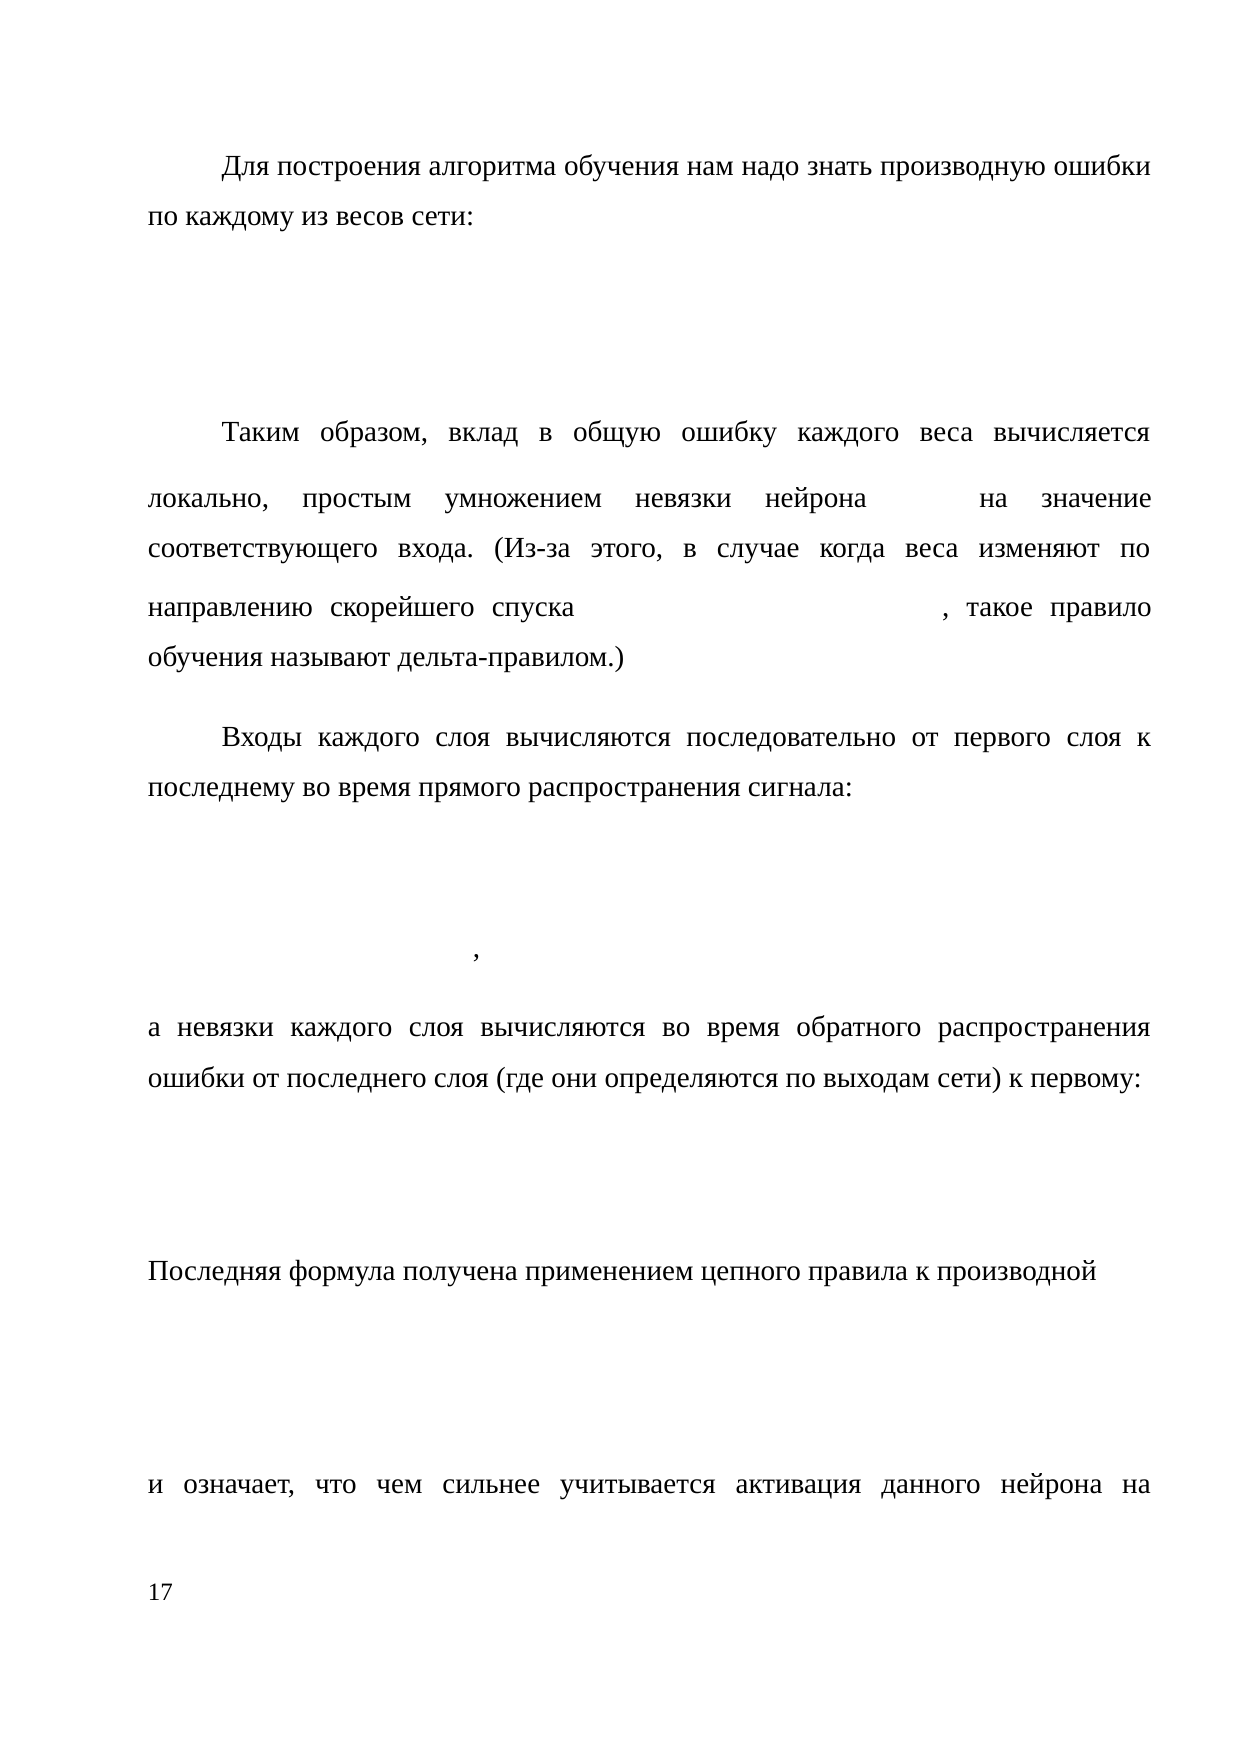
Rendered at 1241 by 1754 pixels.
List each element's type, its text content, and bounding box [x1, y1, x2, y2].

text а невязки каждого слоя вычисляются во время обратного распространения ошибки от последнего слоя (где они определяются по выходам сети) к первому: [148, 1009, 1152, 1093]
text Входы каждого слоя вычисляются последовательно от первого слоя к последнему во время прямого распространения сигнала: [148, 719, 1152, 803]
text , [148, 849, 1152, 963]
text Для построения алгоритма обучения нам надо знать производную ошибки по каждому из весов сети: [148, 148, 1152, 231]
text Таким образом, вклад в общую ошибку каждого веса вычисляется локально, простым умножением невязки нейрона на значение соответствующего входа. (Из-за этого, в случае когда веса изменяют по направлению скорейшего спуска , такое правило обучения называют дельта-правилом.) [148, 414, 1152, 673]
text и означает, что чем сильнее учитывается активация данного нейрона на [148, 1467, 1152, 1500]
text Последняя формула получена применением цепного правила к производной [148, 1253, 1152, 1287]
